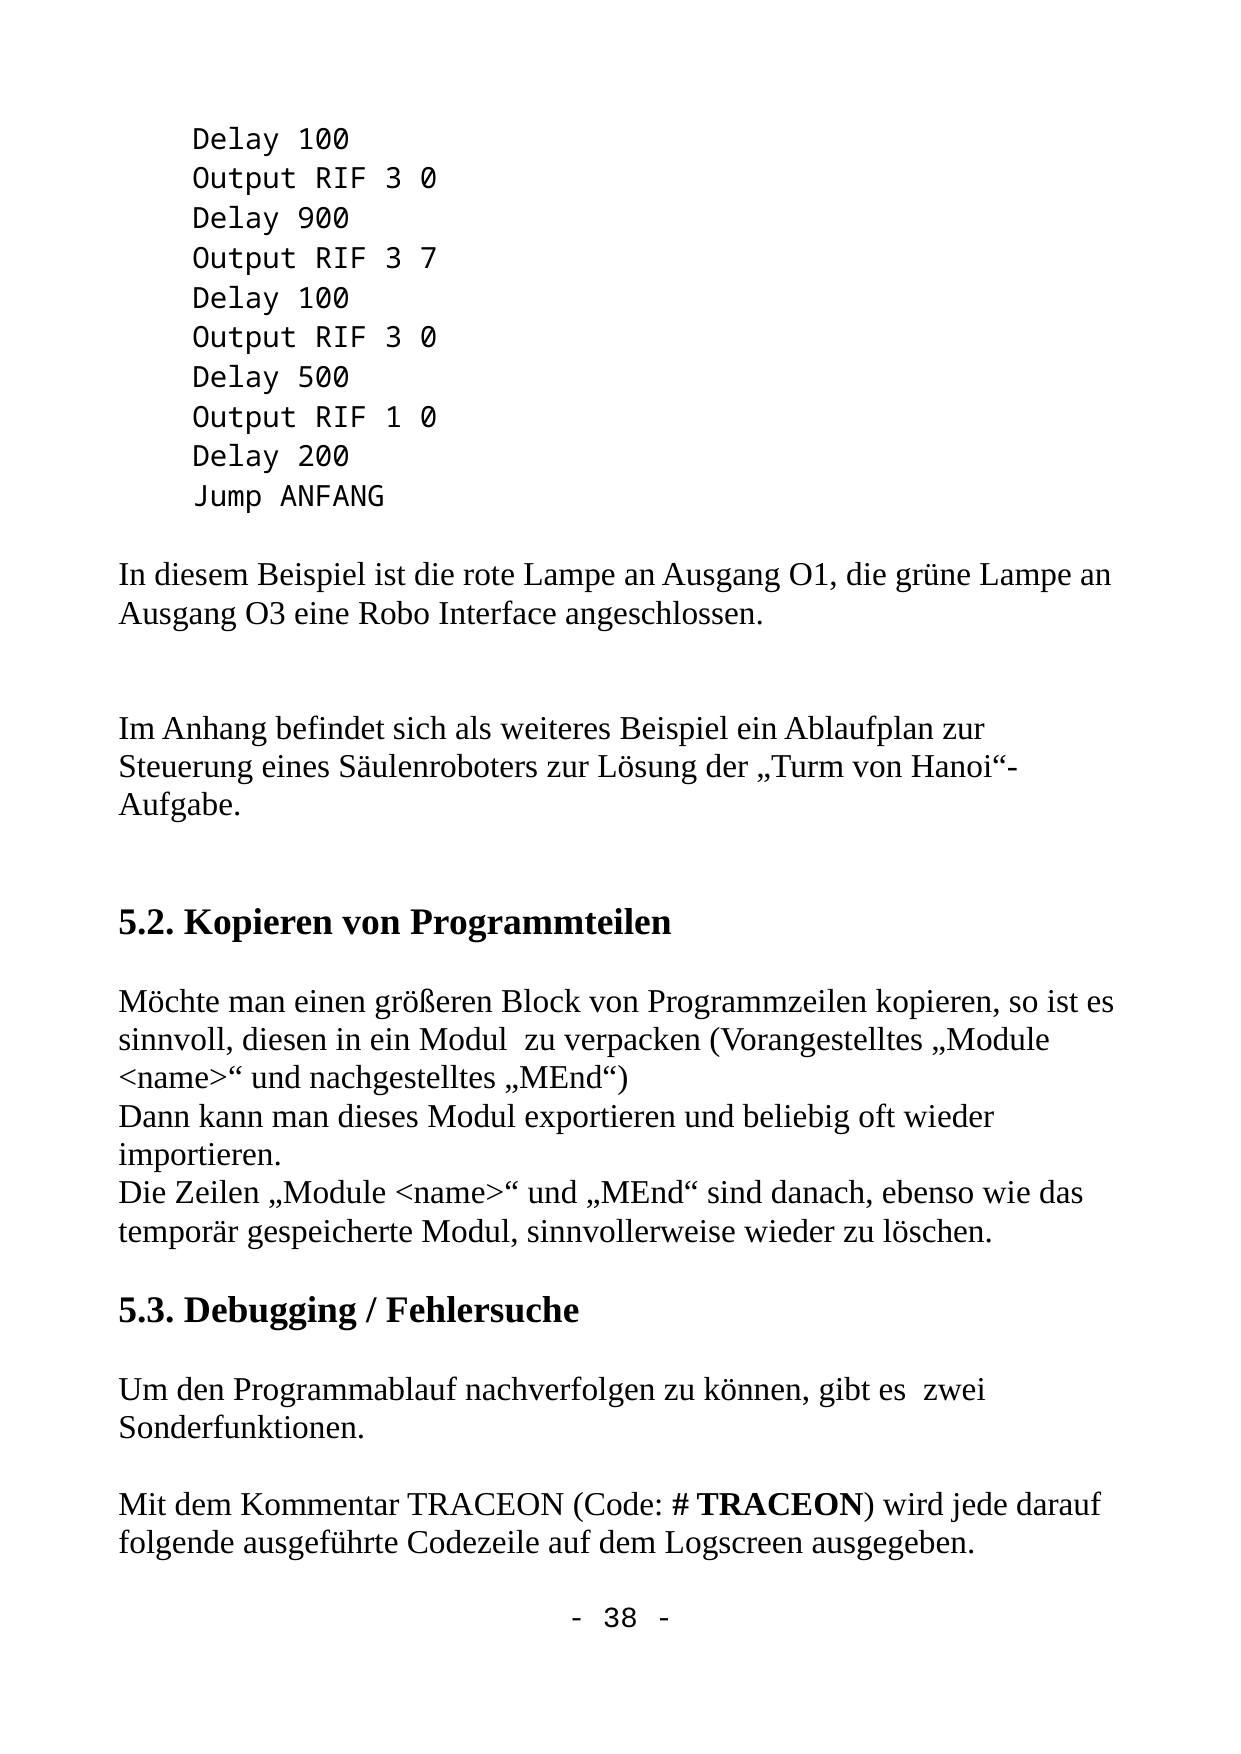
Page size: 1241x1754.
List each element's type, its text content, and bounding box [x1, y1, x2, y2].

text Um den Programmablauf nachverfolgen zu können, gibt es zwei Sonderfunktionen. [118, 1369, 1122, 1446]
text Im Anhang befindet sich als weiteres Beispiel ein Ablaufplan zur Steuerung eines Säulenroboters zur Lösung der „Turm von Hanoi“-Aufgabe. [118, 708, 1122, 823]
text Dann kann man dieses Modul exportieren und beliebig oft wieder importieren. [118, 1096, 1122, 1173]
text Möchte man einen größeren Block von Programmzeilen kopieren, so ist es sinnvoll, diesen in ein Modul zu verpacken (Vorangestelltes „Module <name>“ und nachgestelltes „MEnd“) [118, 981, 1122, 1096]
text In diesem Beispiel ist die rote Lampe an Ausgang O1, die grüne Lampe an Ausgang O3 eine Robo Interface angeschlossen. [118, 555, 1122, 631]
text 5.2. Kopieren von Programmteilen [118, 900, 1122, 943]
text Delay 100 Output RIF 3 0 Delay 900 Output RIF 3 7 Delay 100 Output RIF 3 0 Delay 500 Output RIF 1 0 Delay 200 [118, 118, 1122, 475]
text Mit dem Kommentar TRACEON (Code: # TRACEON) wird jede darauf folgende ausgeführte Codezeile auf dem Logscreen ausgegeben. [118, 1484, 1122, 1561]
text Jump ANFANG [118, 475, 1122, 555]
text Die Zeilen „Module <name>“ und „MEnd“ sind danach, ebenso wie das temporär gespeicherte Modul, sinnvollerweise wieder zu löschen. [118, 1173, 1122, 1249]
text 5.3. Debugging / Fehlersuche [118, 1288, 1122, 1331]
